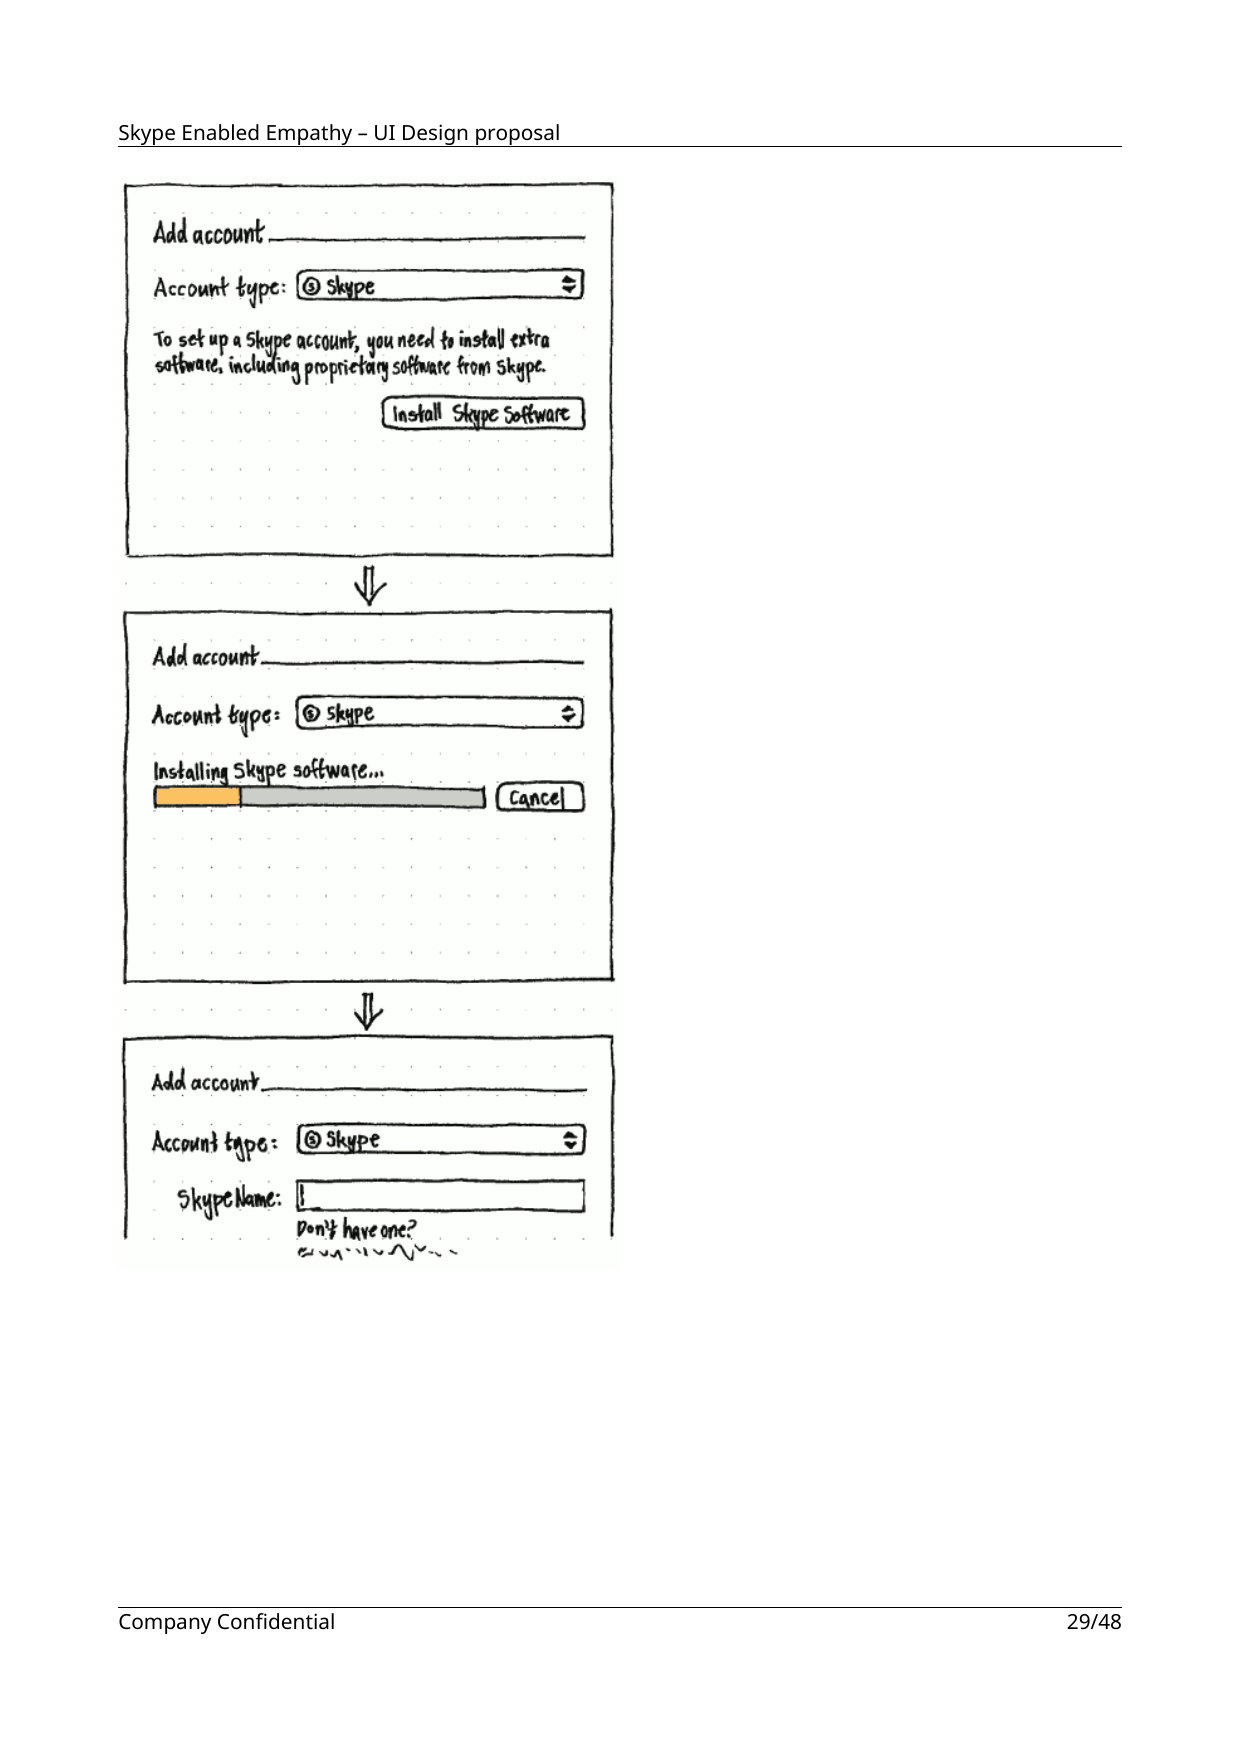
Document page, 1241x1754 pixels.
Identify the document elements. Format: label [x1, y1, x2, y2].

picture [118, 176, 621, 1270]
